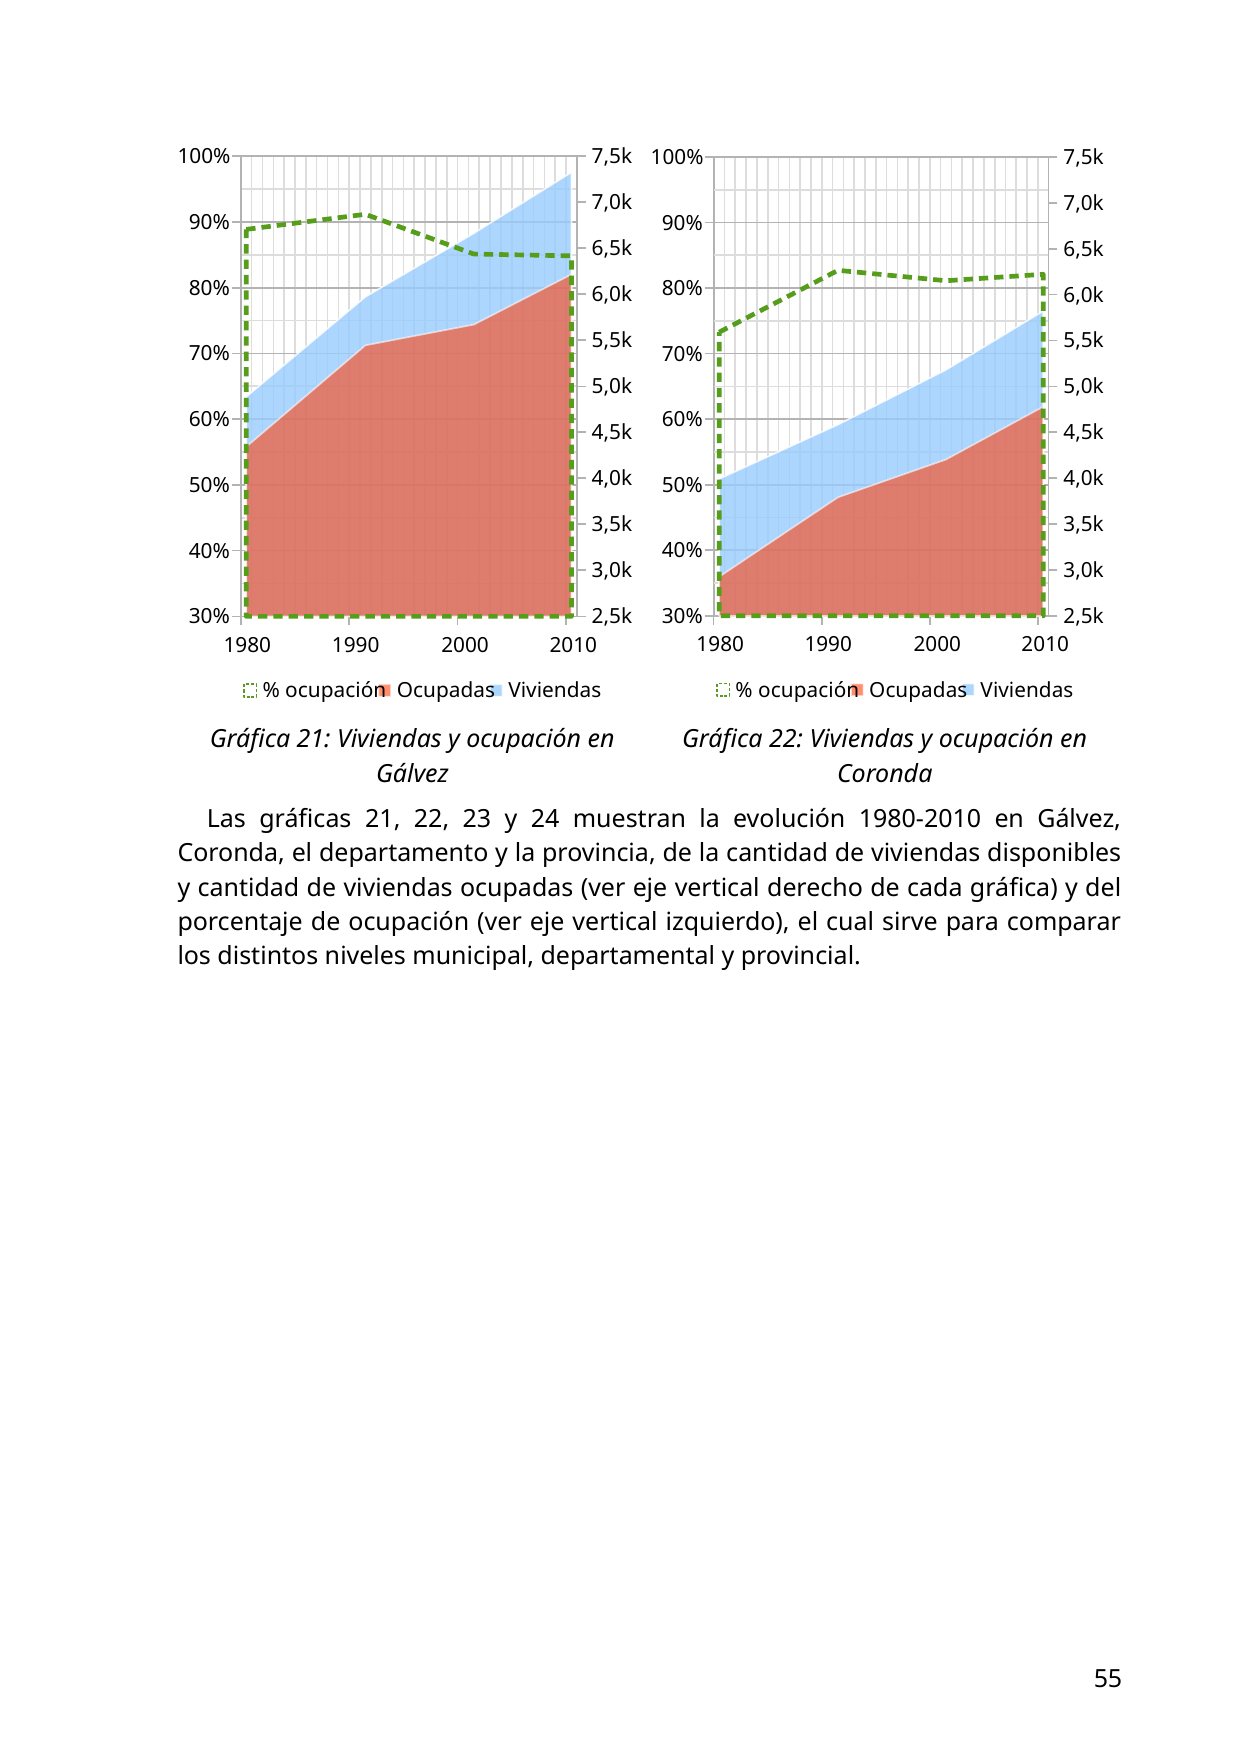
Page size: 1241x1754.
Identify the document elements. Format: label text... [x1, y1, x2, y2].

text Las gráficas 21, 22, 23 y 24 muestran la evolución 1980-2010 en Gálvez, Coronda, el departamento y la provincia, de la cantidad de viviendas disponibles y cantidad de viviendas ocupadas (ver eje vertical derecho de cada gráfica) y del porcentaje de ocupación (ver eje vertical izquierdo), el cual sirve para comparar los distintos niveles municipal, departamental y provincial. [177, 801, 1122, 971]
text Gráfica 21: Viviendas y ocupación en Gálvez [177, 131, 650, 789]
text Gráfica 22: Viviendas y ocupación en Coronda [650, 131, 1122, 789]
